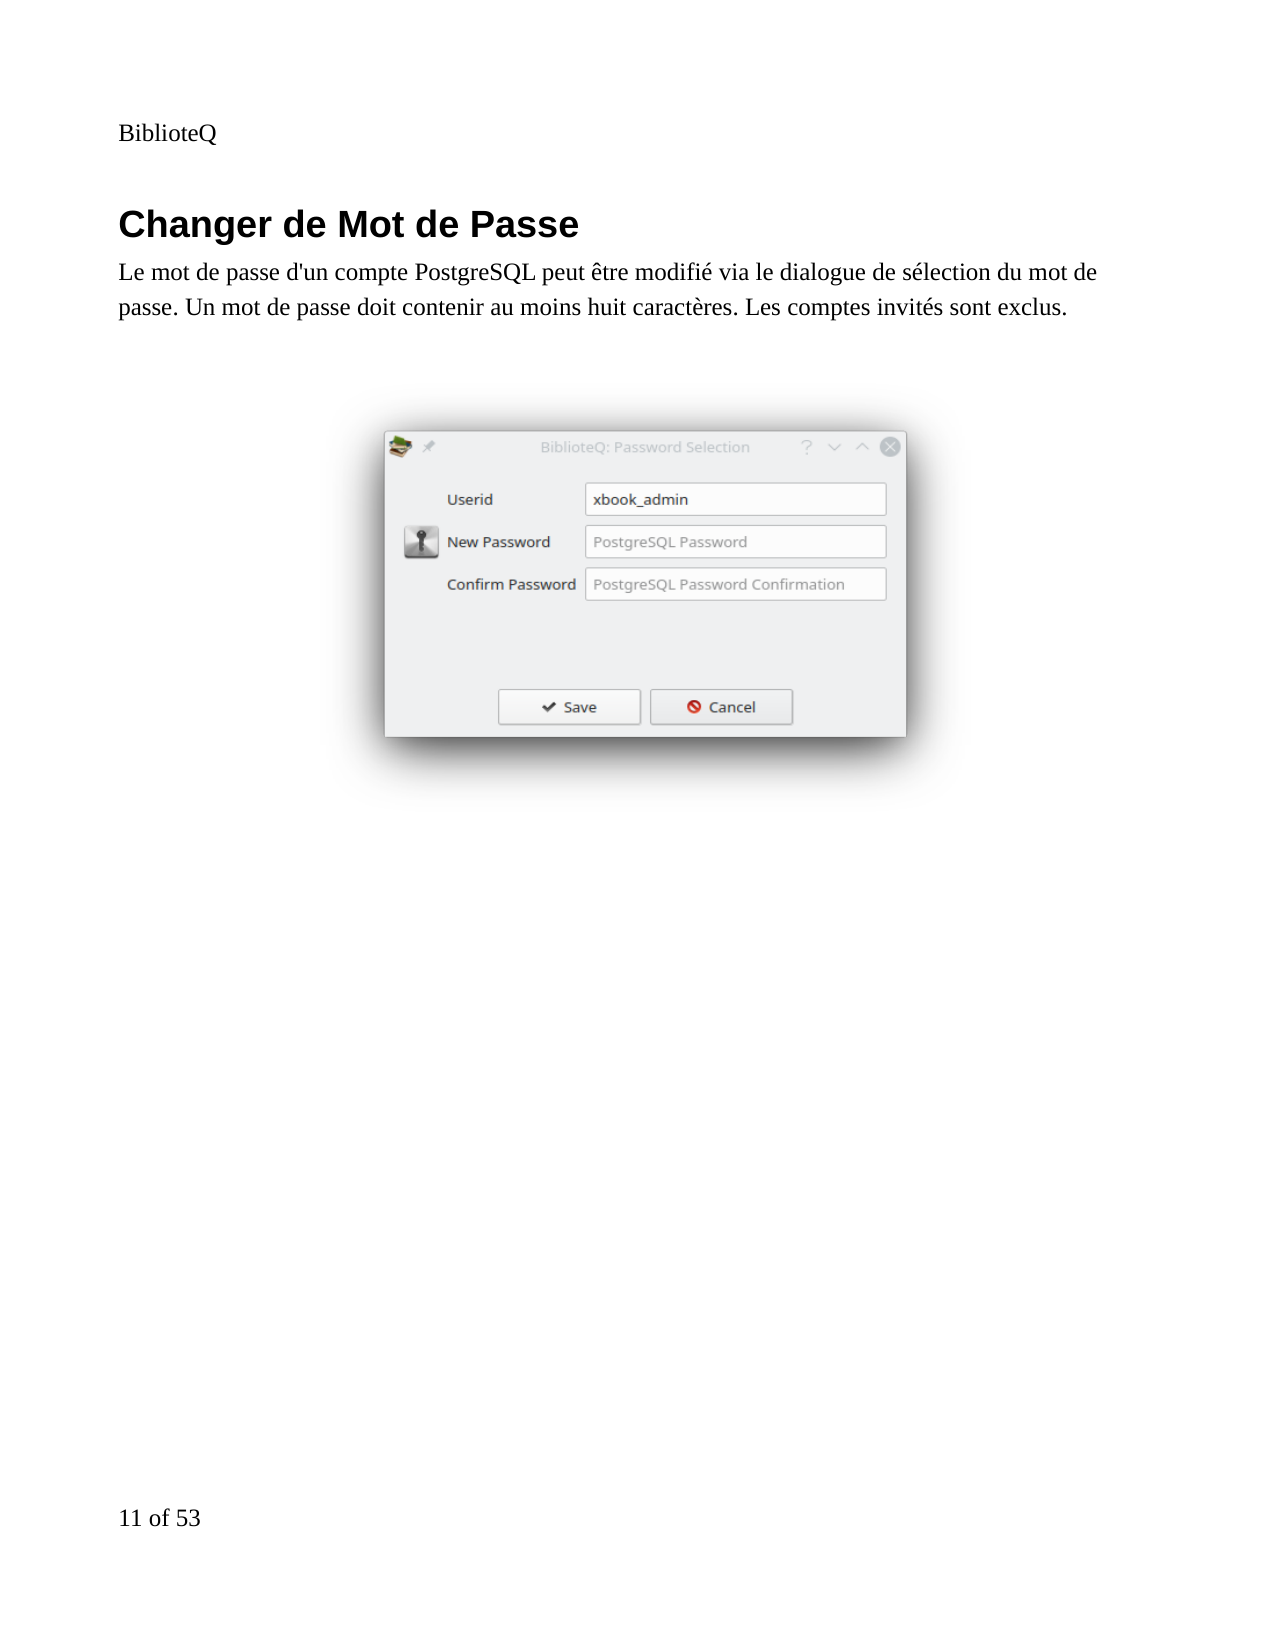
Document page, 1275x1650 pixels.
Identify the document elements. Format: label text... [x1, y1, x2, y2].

subtitle Changer de Mot de Passe [118, 201, 1157, 245]
picture [309, 372, 982, 823]
text Le mot de passe d'un compte PostgreSQL peut être modifié via le dialogue de sélection du mot de passe. Un mot de passe doit contenir au moins huit caractères. Les comptes invités sont exclus. [118, 257, 1157, 321]
